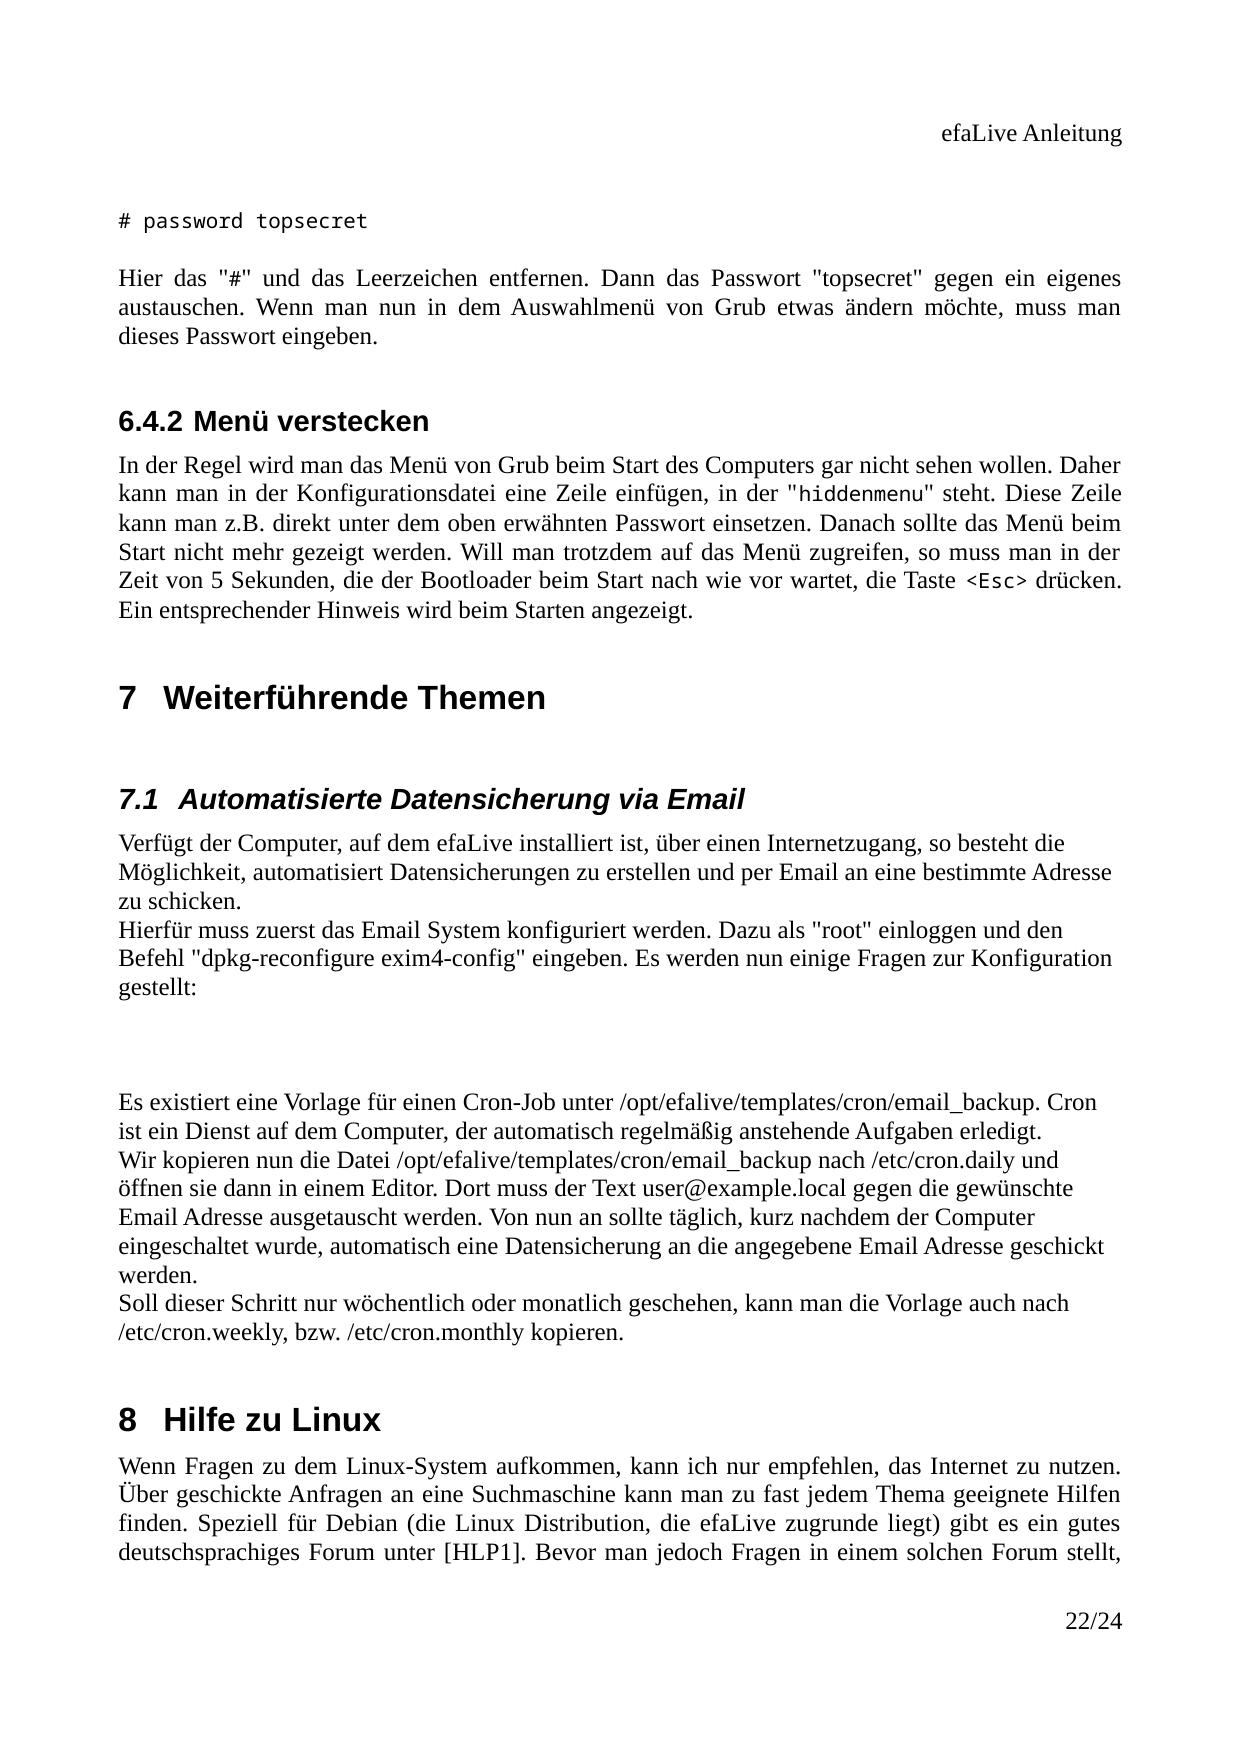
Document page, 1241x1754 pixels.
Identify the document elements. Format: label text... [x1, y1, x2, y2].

subtitle Automatisierte Datensicherung via Email [118, 782, 1122, 816]
text In der Regel wird man das Menü von Grub beim Start des Computers gar nicht sehen wollen. Daher kann man in der Konfigurationsdatei eine Zeile einfügen, in der "hiddenmenu" steht. Diese Zeile kann man z.B. direkt unter dem oben erwähnten Passwort einsetzen. Danach sollte das Menü beim Start nicht mehr gezeigt werden. Will man trotzdem auf das Menü zugreifen, so muss man in der Zeit von 5 Sekunden, die der Bootloader beim Start nach wie vor wartet, die Taste <Esc> drücken. Ein entsprechender Hinweis wird beim Starten angezeigt. [118, 450, 1122, 624]
text Hierfür muss zuerst das Email System konfiguriert werden. Dazu als "root" einloggen und den Befehl "dpkg-reconfigure exim4-config" eingeben. Es werden nun einige Fragen zur Konfiguration gestellt: [118, 915, 1122, 1001]
text Wir kopieren nun die Datei /opt/efalive/templates/cron/email_backup nach /etc/cron.daily und öffnen sie dann in einem Editor. Dort muss der Text user@example.local gegen die gewünschte Email Adresse ausgetauscht werden. Von nun an sollte täglich, kurz nachdem der Computer eingeschaltet wurde, automatisch eine Datensicherung an die angegebene Email Adresse geschickt werden. [118, 1145, 1122, 1288]
subtitle Hilfe zu Linux [118, 1400, 1122, 1438]
text # password topsecret [118, 206, 1122, 234]
text Verfügt der Computer, auf dem efaLive installiert ist, über einen Internetzugang, so besteht die Möglichkeit, automatisiert Datensicherungen zu erstellen und per Email an eine bestimmte Adresse zu schicken. [118, 828, 1122, 915]
text Hier das "#" und das Leerzeichen entfernen. Dann das Passwort "topsecret" gegen ein eigenes austauschen. Wenn man nun in dem Auswahlmenü von Grub etwas ändern möchte, muss man dieses Passwort eingeben. [118, 263, 1122, 350]
text Es existiert eine Vorlage für einen Cron-Job unter /opt/efalive/templates/cron/email_backup. Cron ist ein Dienst auf dem Computer, der automatisch regelmäßig anstehende Aufgaben erledigt. [118, 1087, 1122, 1145]
text Soll dieser Schritt nur wöchentlich oder monatlich geschehen, kann man die Vorlage auch nach /etc/cron.weekly, bzw. /etc/cron.monthly kopieren. [118, 1288, 1122, 1346]
subtitle Weiterführende Themen [118, 677, 1122, 716]
subtitle Menü verstecken [118, 404, 1122, 437]
text Wenn Fragen zu dem Linux-System aufkommen, kann ich nur empfehlen, das Internet zu nutzen. Über geschickte Anfragen an eine Suchmaschine kann man zu fast jedem Thema geeignete Hilfen finden. Speziell für Debian (die Linux Distribution, die efaLive zugrunde liegt) gibt es ein gutes deutschsprachiges Forum unter [HLP1]. Bevor man jedoch Fragen in einem solchen Forum stellt, [118, 1451, 1122, 1566]
